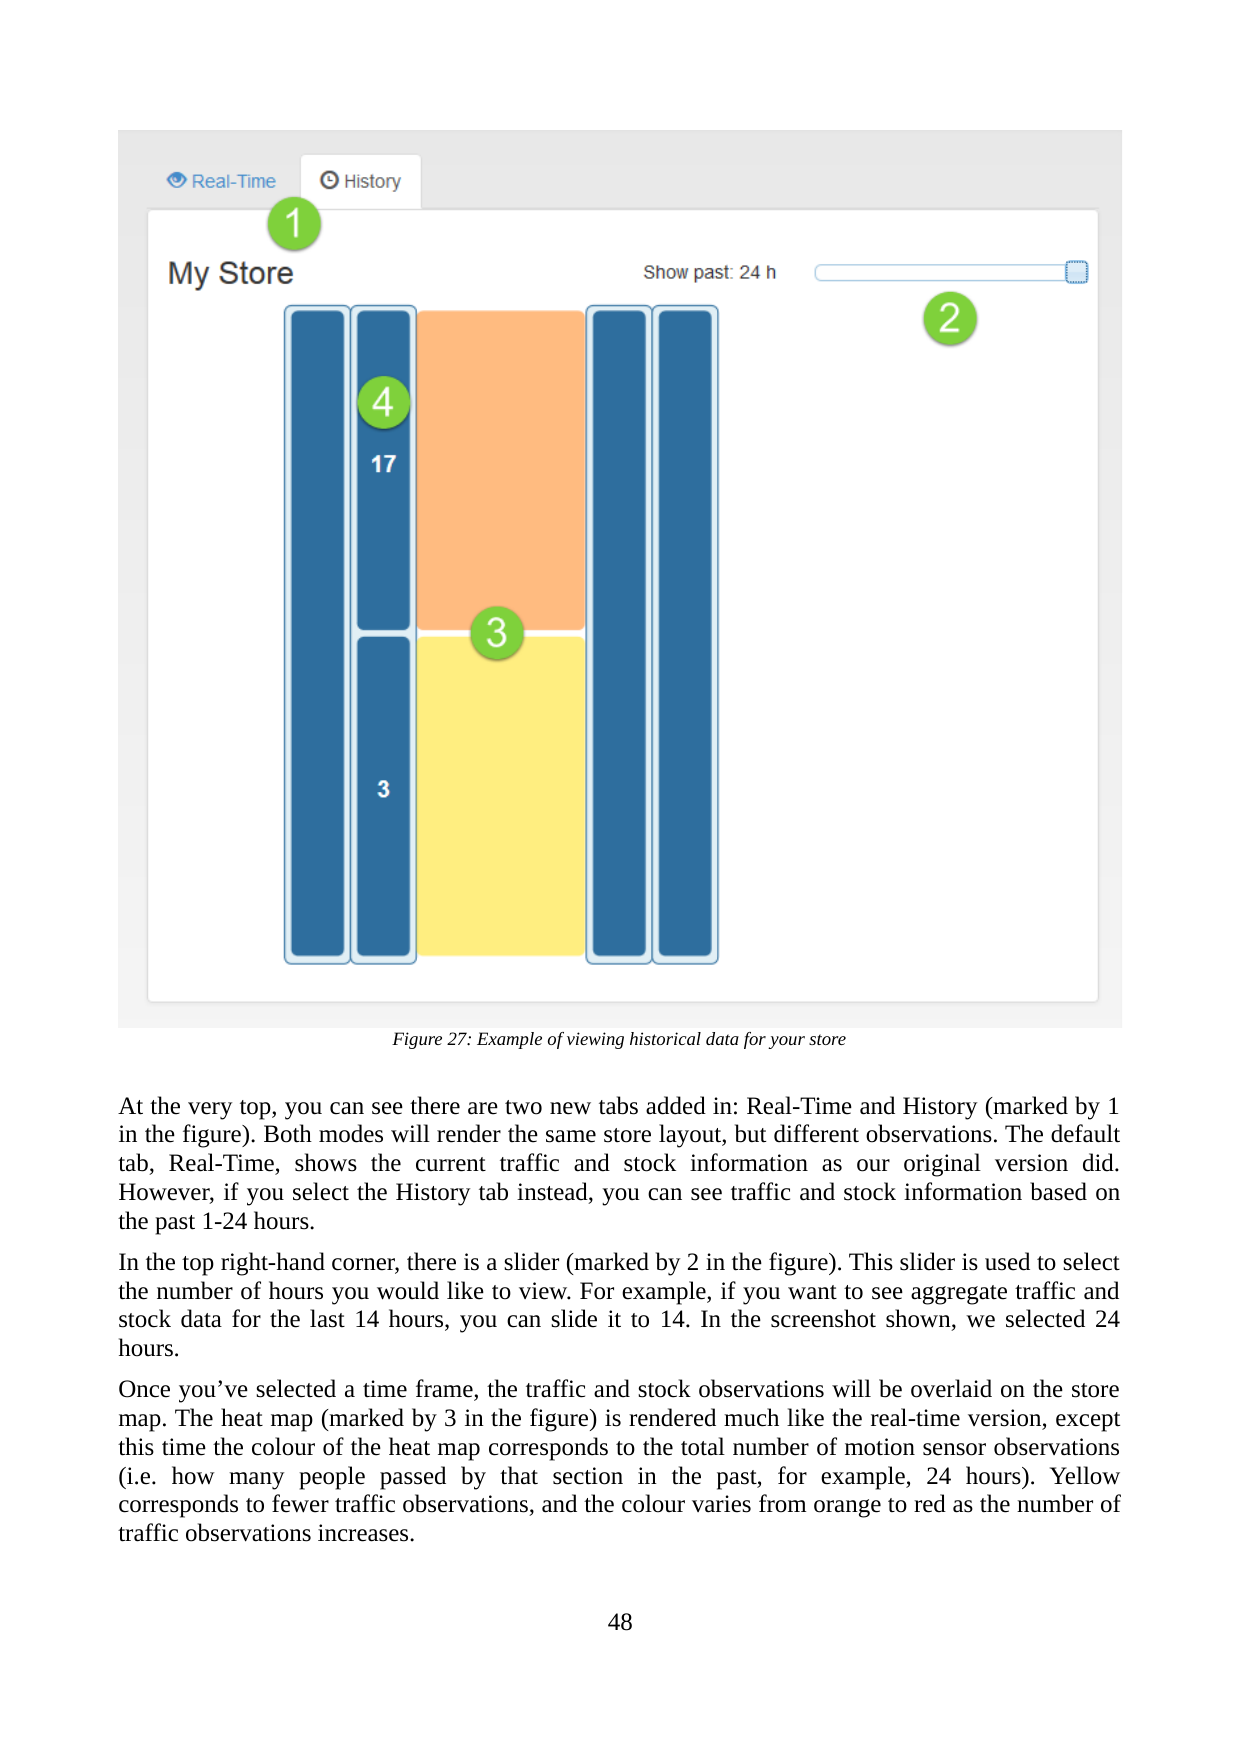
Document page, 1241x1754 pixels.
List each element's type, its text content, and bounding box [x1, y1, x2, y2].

text Once you’ve selected a time frame, the traffic and stock observations will be overlaid on the store map. The heat map (marked by 3 in the figure) is rendered much like the real-time version, except this time the colour of the heat map corresponds to the total number of motion sensor observations (i.e. how many people passed by that section in the past, for example, 24 hours). Yellow corresponds to fewer traffic observations, and the colour varies from orange to red as the number of traffic observations increases. [118, 1374, 1122, 1547]
picture [118, 130, 1123, 1028]
text Figure 27: Example of viewing historical data for your store [118, 1028, 1122, 1049]
text In the top right-hand corner, there is a slider (marked by 2 in the figure). This slider is used to select the number of hours you would like to view. For example, if you want to see aggregate traffic and stock data for the last 14 hours, you can slide it to 14. In the screenshot shown, we selected 24 hours. [118, 1247, 1122, 1362]
text At the very top, you can see there are two new tabs added in: Real-Time and History (marked by 1 in the figure). Both modes will render the same store layout, but different observations. The default tab, Real-Time, shows the current traffic and stock information as our original version did. However, if you select the History tab instead, you can see traffic and stock information based on the past 1-24 hours. [118, 1091, 1122, 1234]
